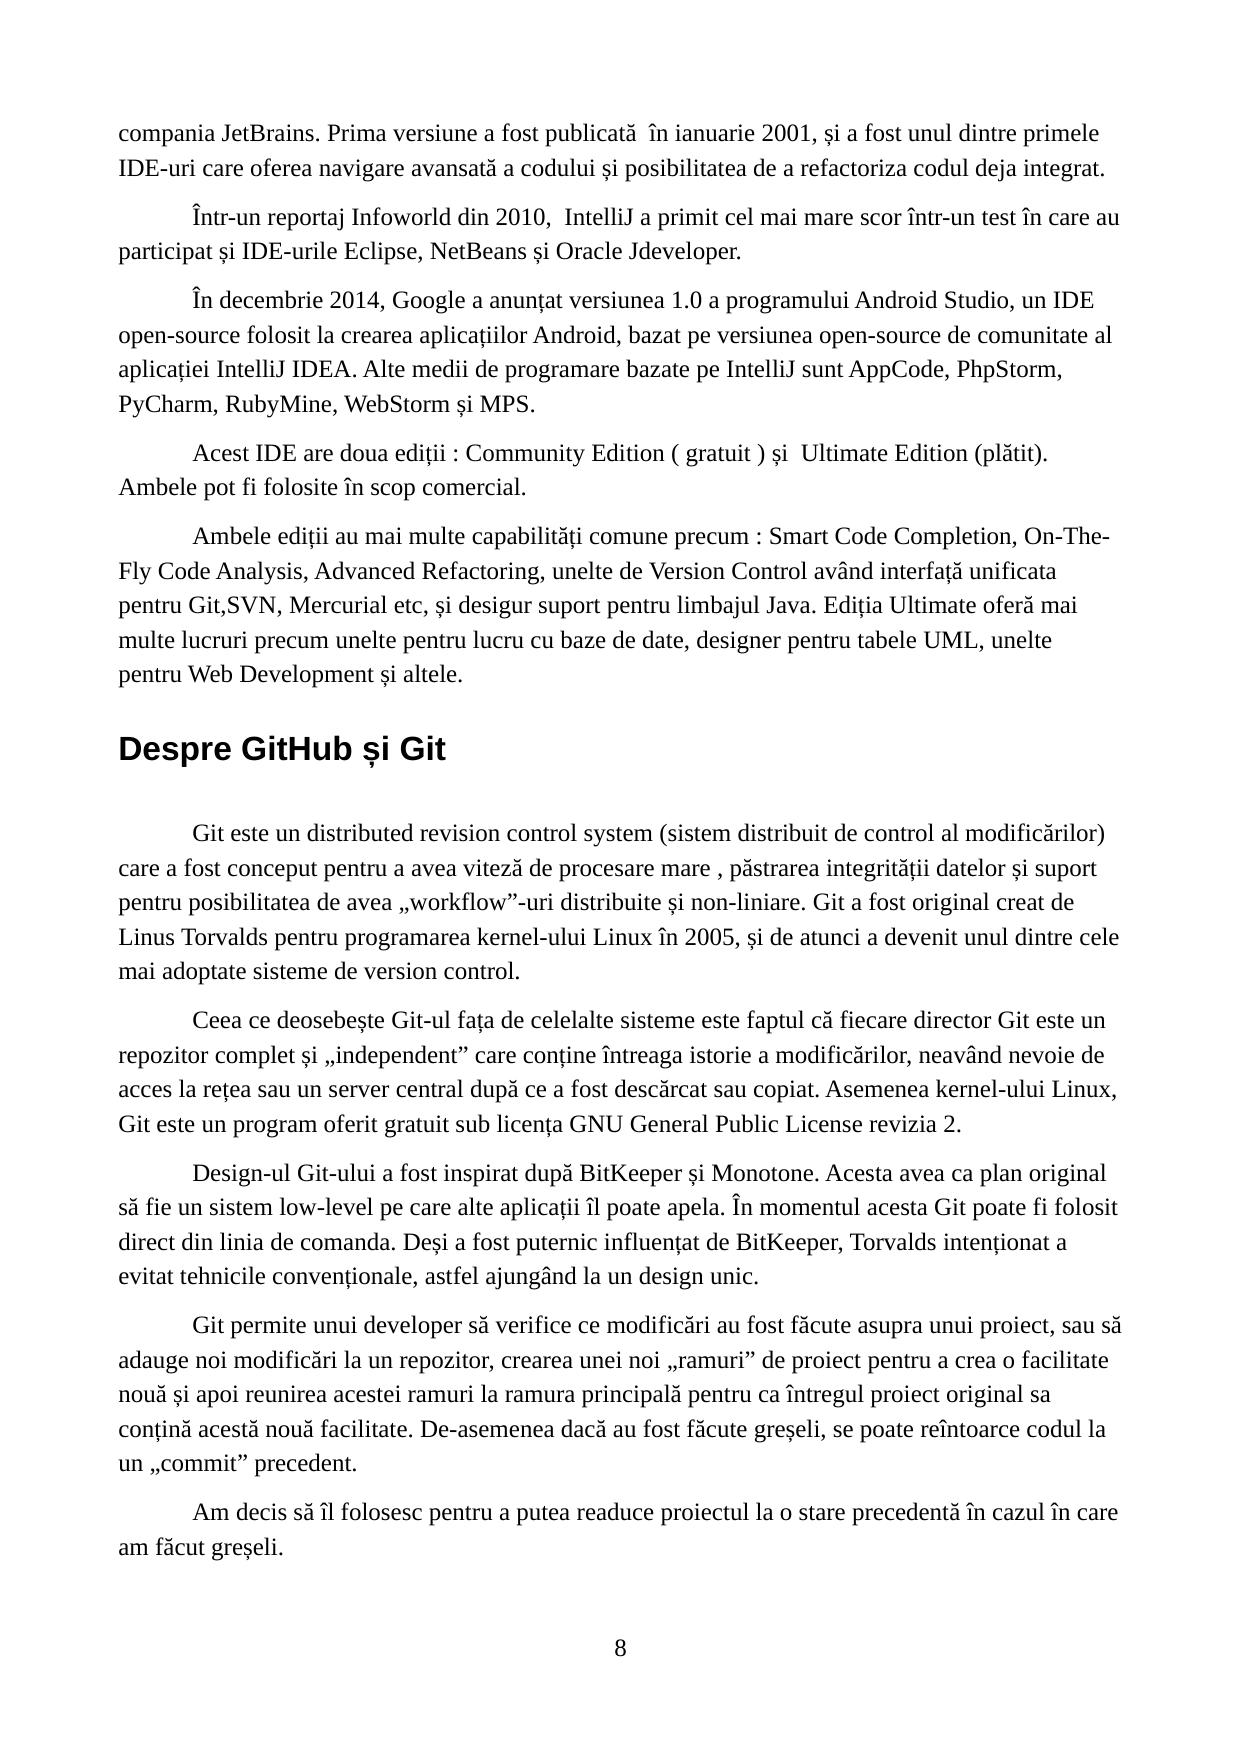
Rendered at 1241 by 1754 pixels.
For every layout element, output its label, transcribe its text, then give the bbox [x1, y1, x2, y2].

subtitle Despre GitHub și Git [118, 729, 1122, 768]
text Design-ul Git-ului a fost inspirat după BitKeeper și Monotone. Acesta avea ca plan original să fie un sistem low-level pe care alte aplicații îl poate apela. În momentul acesta Git poate fi folosit direct din linia de comanda. Deși a fost puternic influențat de BitKeeper, Torvalds intenționat a evitat tehnicile convenționale, astfel ajungând la un design unic. [118, 1158, 1122, 1290]
text Ambele ediții au mai multe capabilități comune precum : Smart Code Completion, On-The-Fly Code Analysis, Advanced Refactoring, unelte de Version Control având interfață unificata pentru Git,SVN, Mercurial etc, și desigur suport pentru limbajul Java. Ediția Ultimate oferă mai multe lucruri precum unelte pentru lucru cu baze de date, designer pentru tabele UML, unelte pentru Web Development și altele. [118, 521, 1122, 688]
text Ceea ce deosebește Git-ul fața de celelalte sisteme este faptul că fiecare director Git este un repozitor complet și „independent” care conține întreaga istorie a modificărilor, neavând nevoie de acces la rețea sau un server central după ce a fost descărcat sau copiat. Asemenea kernel-ului Linux, Git este un program oferit gratuit sub licența GNU General Public License revizia 2. [118, 1006, 1122, 1138]
text În decembrie 2014, Google a anunțat versiunea 1.0 a programului Android Studio, un IDE open-source folosit la crearea aplicațiilor Android, bazat pe versiunea open-source de comunitate al aplicației IntelliJ IDEA. Alte medii de programare bazate pe IntelliJ sunt AppCode, PhpStorm, PyCharm, RubyMine, WebStorm și MPS. [118, 285, 1122, 417]
text Git este un distributed revision control system (sistem distribuit de control al modificărilor) care a fost conceput pentru a avea viteză de procesare mare , păstrarea integrității datelor și suport pentru posibilitatea de avea „workflow”-uri distribuite și non-liniare. Git a fost original creat de Linus Torvalds pentru programarea kernel-ului Linux în 2005, și de atunci a devenit unul dintre cele mai adoptate sisteme de version control. [118, 818, 1122, 985]
text Am decis să îl folosesc pentru a putea readuce proiectul la o stare precedentă în cazul în care am făcut greșeli. [118, 1497, 1122, 1561]
text Într-un reportaj Infoworld din 2010, IntelliJ a primit cel mai mare scor într-un test în care au participat și IDE-urile Eclipse, NetBeans și Oracle Jdeveloper. [118, 202, 1122, 265]
text Git permite unui developer să verifice ce modificări au fost făcute asupra unui proiect, sau să adauge noi modificări la un repozitor, crearea unei noi „ramuri” de proiect pentru a crea o facilitate nouă și apoi reunirea acestei ramuri la ramura principală pentru ca întregul proiect original sa conțină acestă nouă facilitate. De-asemenea dacă au fost făcute greșeli, se poate reîntoarce codul la un „commit” precedent. [118, 1311, 1122, 1477]
text Acest IDE are doua ediții : Community Edition ( gratuit ) și Ultimate Edition (plătit). Ambele pot fi folosite în scop comercial. [118, 438, 1122, 501]
text compania JetBrains. Prima versiune a fost publicată în ianuarie 2001, și a fost unul dintre primele IDE-uri care oferea navigare avansată a codului și posibilitatea de a refactoriza codul deja integrat. [118, 118, 1122, 181]
